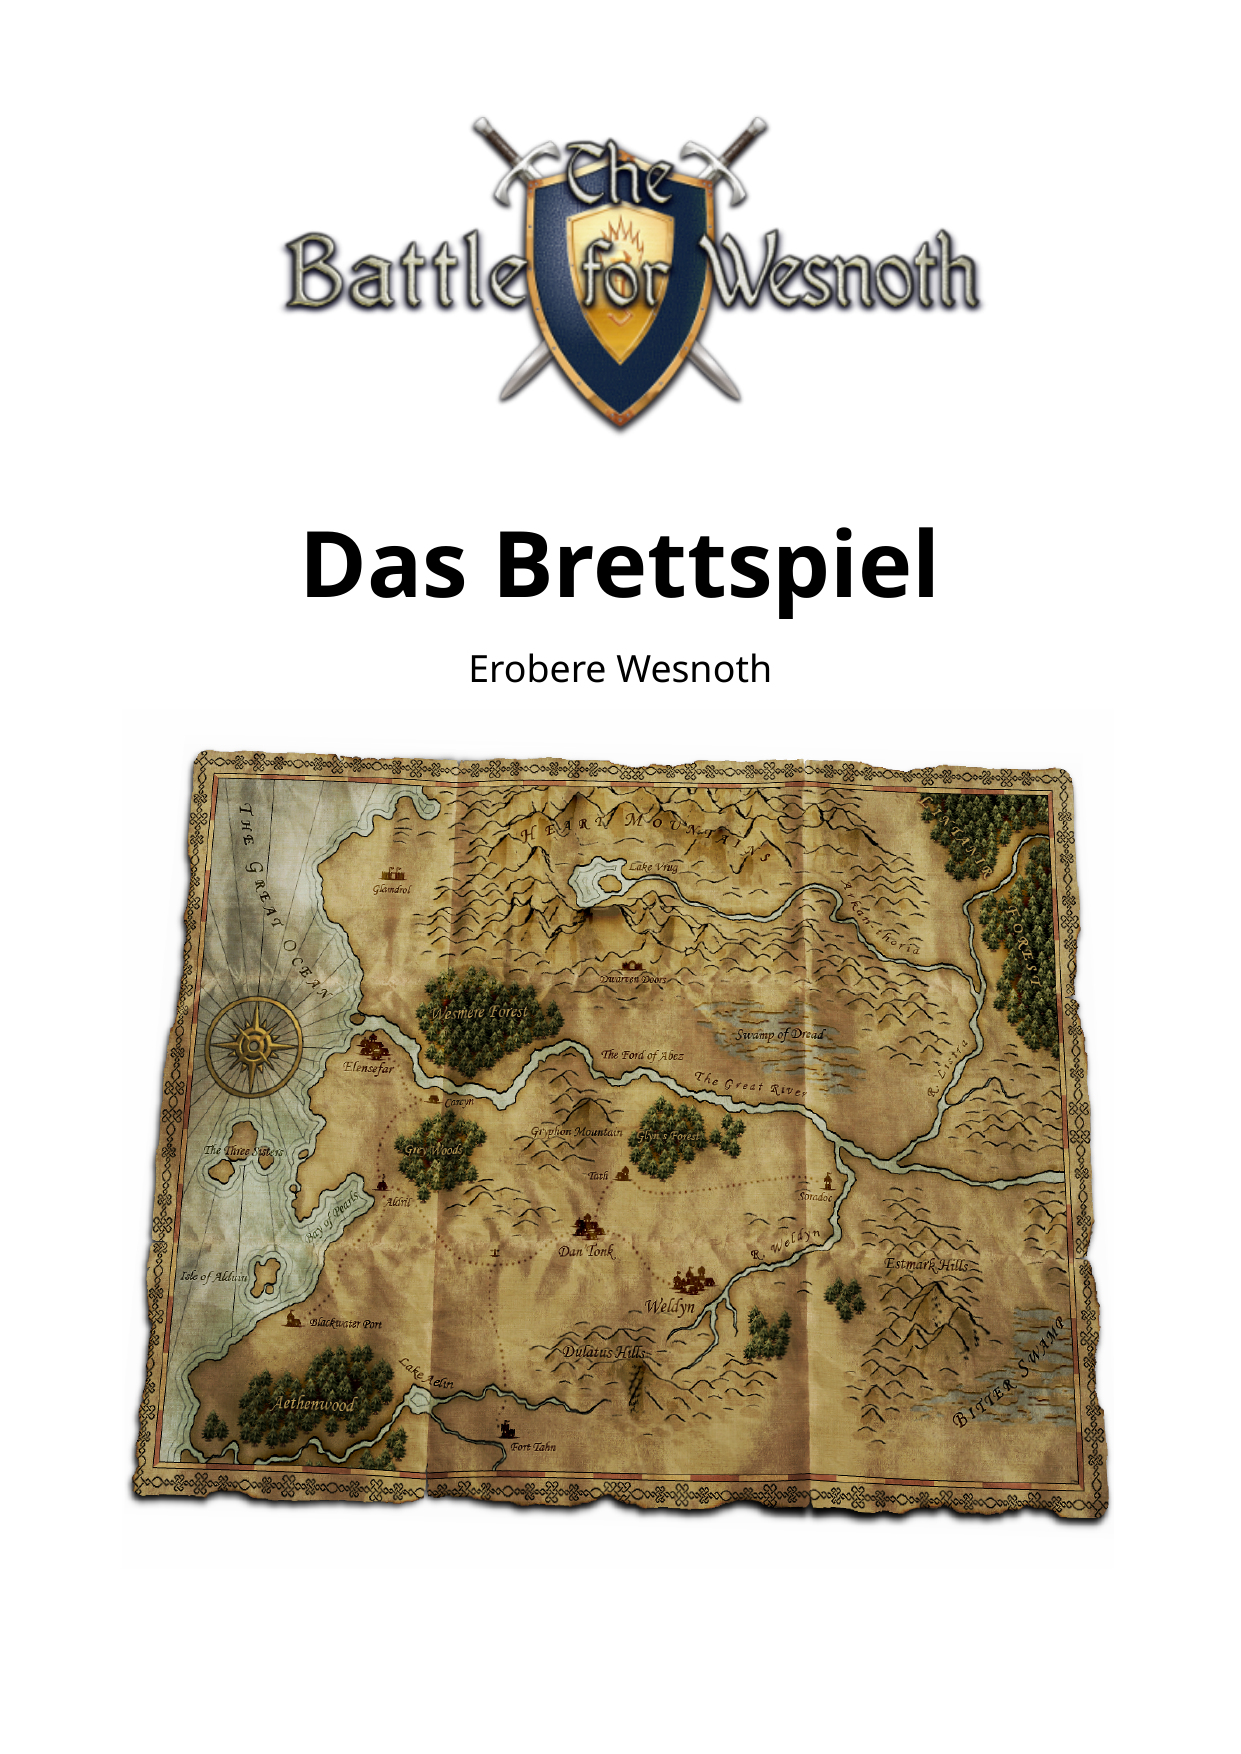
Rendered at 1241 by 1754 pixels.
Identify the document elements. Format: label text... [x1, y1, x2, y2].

title Das Brettspiel [118, 499, 1122, 624]
picture [120, 111, 1121, 446]
picture [121, 709, 1114, 1569]
subtitle Erobere Wesnoth [118, 643, 1122, 694]
